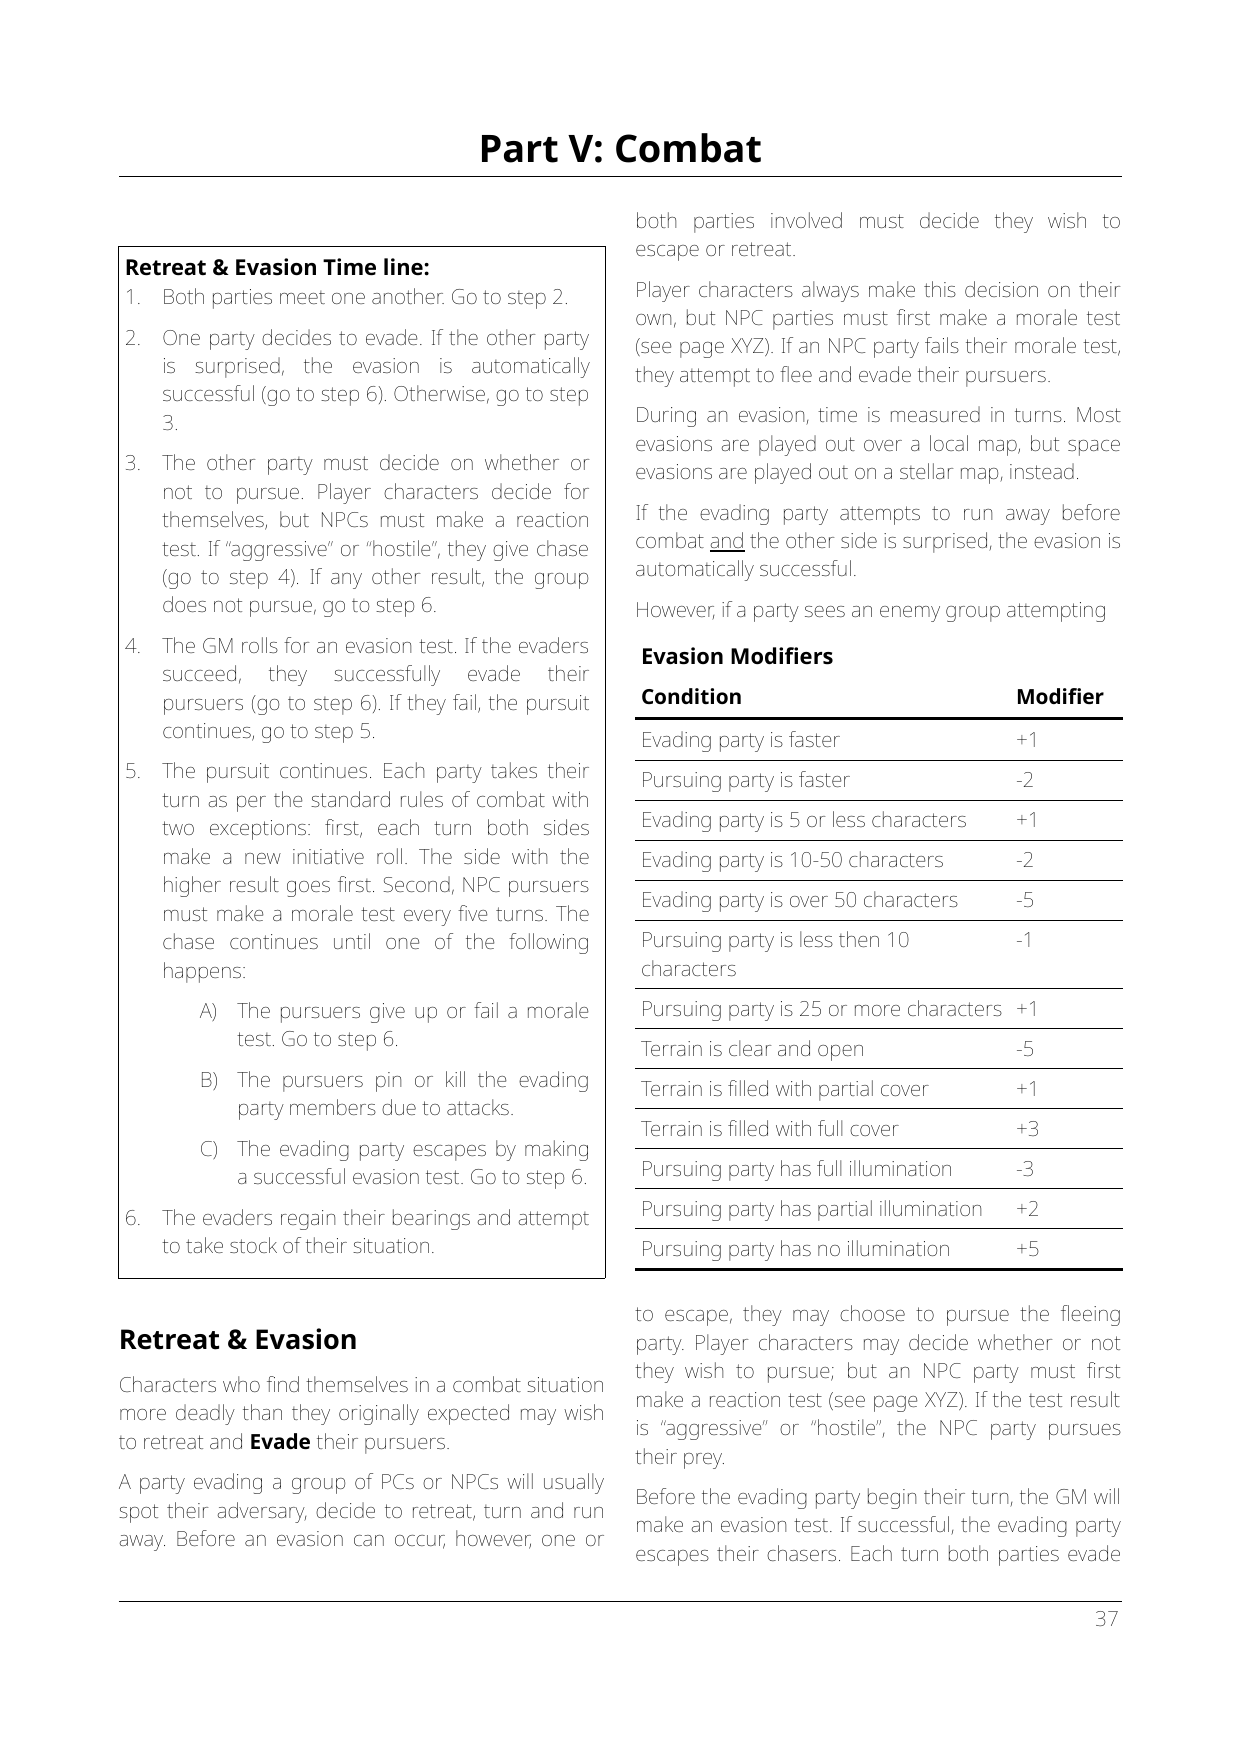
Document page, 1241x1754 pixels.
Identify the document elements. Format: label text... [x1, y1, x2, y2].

table_cell Pursuing party has partial illumination [635, 1189, 1010, 1228]
table_cell Terrain is filled with partial cover [635, 1069, 1010, 1108]
table_cell +1 [1010, 801, 1123, 839]
table_header Evasion Modifiers [635, 635, 1123, 677]
table_cell +1 [1010, 989, 1123, 1028]
subtitle Retreat & Evasion [118, 1321, 605, 1358]
table_header Retreat & Evasion Time line: Both parties meet one another. Go to step 2. One party decides to evade. If the other party is surprised, the evasion is automatically successful (go to step 6). Otherwise, go to step 3. The other party must decide on whether or not to pursue. Player characters decide for themselves, but NPCs must make a reaction test. If “aggressive” or “hostile”, they give chase (go to step 4). If any other result, the group does not pursue, go to step 6. The GM rolls for an evasion test. If the evaders succeed, they successfully evade their pursuers (go to step 6). If they fail, the pursuit continues, go to step 5. The pursuit continues. Each party takes their turn as per the standard rules of combat with two exceptions: first, each turn both sides make a new initiative roll. The side with the higher result goes first. Second, NPC pursuers must make a morale test every five turns. The chase continues until one of the following happens: The pursuers give up or fail a morale test. Go to step 6. The pursuers pin or kill the evading party members due to attacks. The evading party escapes by making a successful evasion test. Go to step 6. The evaders regain their bearings and attempt to take stock of their situation. [119, 247, 605, 1278]
table_cell +1 [1010, 1069, 1123, 1108]
table_cell +1 [1010, 720, 1123, 759]
table_cell Terrain is filled with full cover [635, 1109, 1010, 1148]
table_cell -2 [1010, 761, 1123, 799]
table_cell -3 [1010, 1149, 1123, 1188]
table_cell Condition [635, 677, 1010, 717]
table_cell Pursuing party has full illumination [635, 1149, 1010, 1188]
table_cell Pursuing party is faster [635, 761, 1010, 799]
table_cell +5 [1010, 1229, 1123, 1268]
table_cell Evading party is 5 or less characters [635, 801, 1010, 839]
table_cell Pursuing party is less then 10 characters [635, 921, 1010, 988]
table_cell Evading party is over 50 characters [635, 881, 1010, 919]
text A party evading a group of PCs or NPCs will usually spot their adversary, decide to retreat, turn and run away. Before an evasion can occur, however, one or [118, 1467, 605, 1553]
table_cell Terrain is clear and open [635, 1029, 1010, 1068]
text During an evasion, time is measured in turns. Most evasions are played out over a local map, but space evasions are played out on a stellar map, instead. [635, 400, 1122, 486]
table_cell Pursuing party has no illumination [635, 1229, 1010, 1268]
text Player characters always make this decision on their own, but NPC parties must first make a morale test (see page XYZ). If an NPC party fails their morale test, they attempt to flee and evade their pursuers. [635, 275, 1122, 388]
table_cell Pursuing party is 25 or more characters [635, 989, 1010, 1028]
text both parties involved must decide they wish to escape or retreat. [635, 206, 1122, 263]
table_cell -5 [1010, 881, 1123, 919]
table_cell +2 [1010, 1189, 1123, 1228]
text However, if a party sees an enemy group attempting [635, 595, 1122, 623]
text to escape, they may choose to pursue the fleeing party. Player characters may decide whether or not they wish to pursue; but an NPC party must first make a reaction test (see page XYZ). If the test result is “aggressive” or “hostile”, the NPC party pursues their prey. [635, 1271, 1122, 1470]
table_cell -2 [1010, 841, 1123, 879]
table_cell Evading party is 10-50 characters [635, 841, 1010, 879]
table_cell -5 [1010, 1029, 1123, 1068]
table_cell Modifier [1010, 677, 1123, 717]
table_cell +3 [1010, 1109, 1123, 1148]
text Before the evading party begin their turn, the GM will make an evasion test. If successful, the evading party escapes their chasers. Each turn both parties evade [635, 1482, 1122, 1567]
text If the evading party attempts to run away before combat and the other side is surprised, the evasion is automatically successful. [635, 498, 1122, 583]
table_cell -1 [1010, 921, 1123, 988]
text Characters who find themselves in a combat situation more deadly than they originally expected may wish to retreat and Evade their pursuers. [118, 1370, 605, 1455]
table_cell Evading party is faster [635, 720, 1010, 759]
